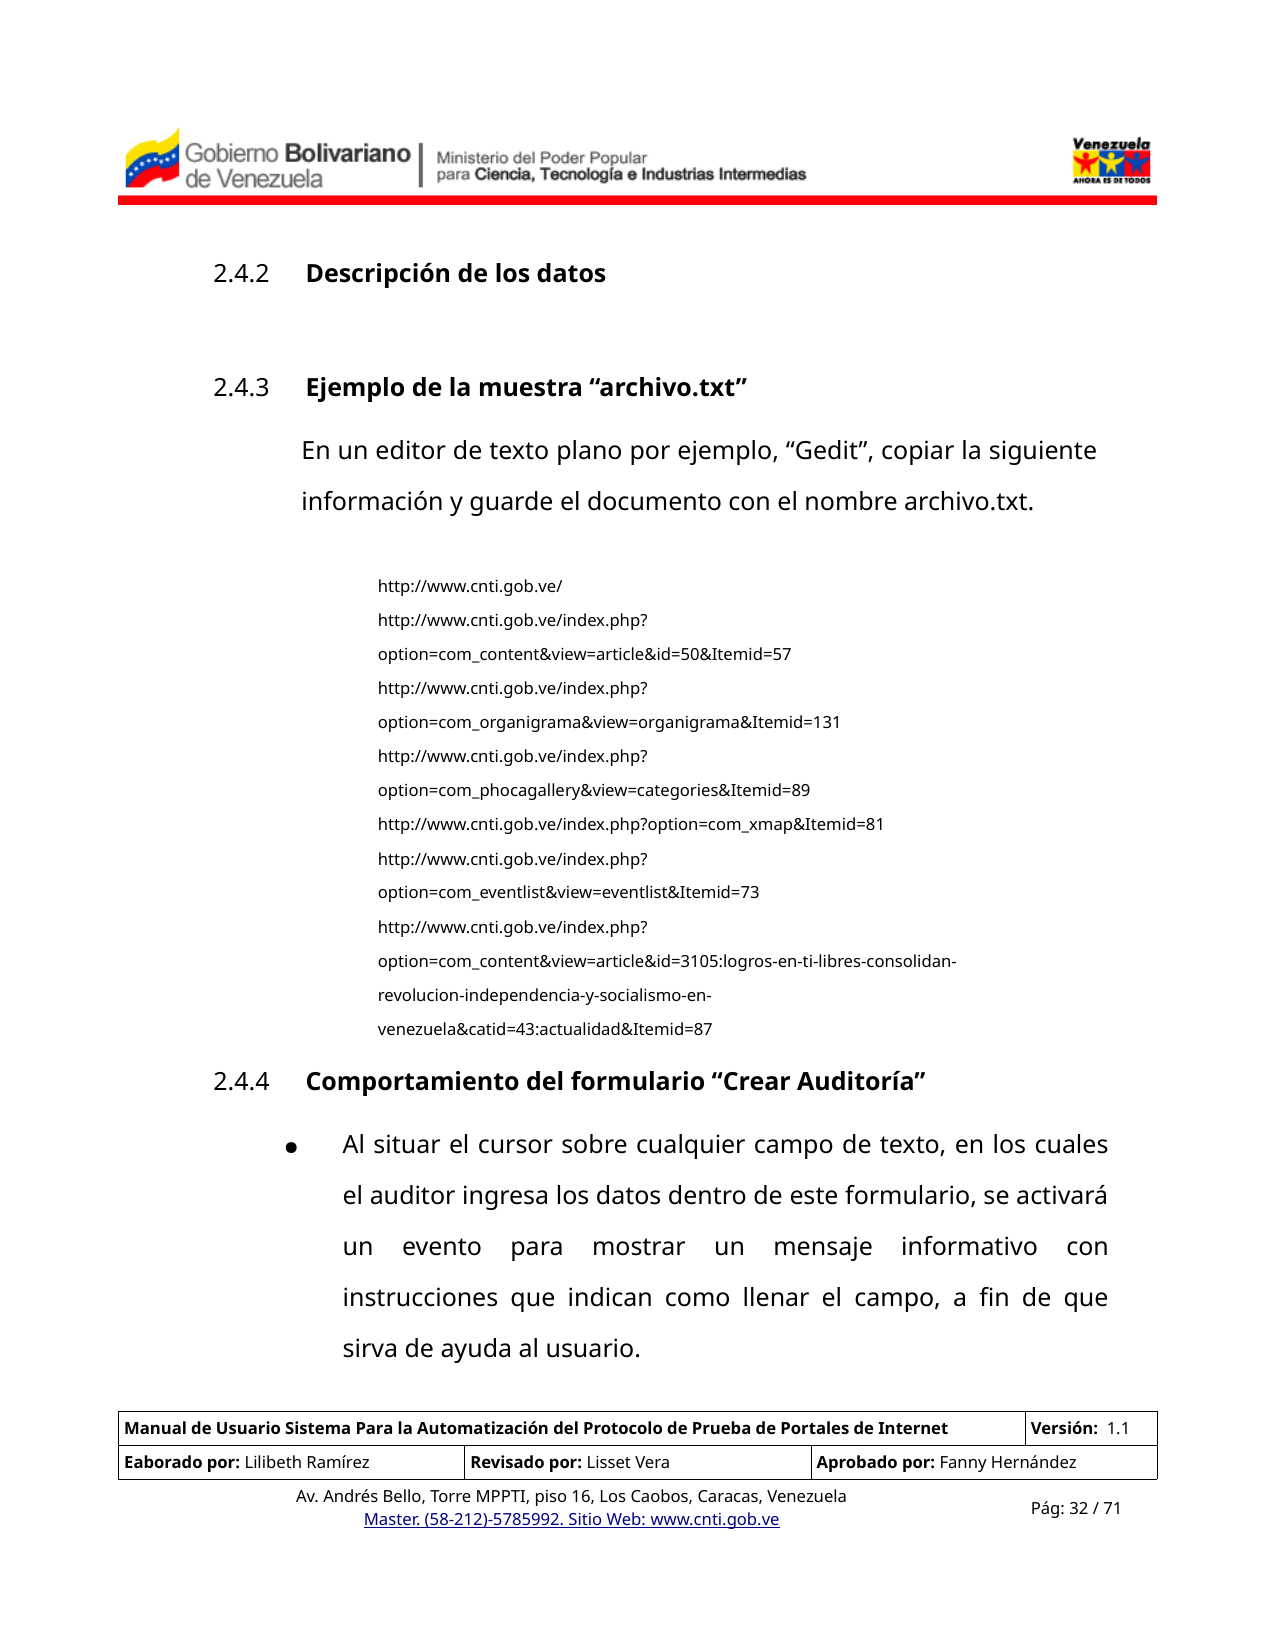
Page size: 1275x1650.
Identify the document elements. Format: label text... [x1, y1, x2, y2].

subtitle Ejemplo de la muestra “archivo.txt” [118, 370, 1157, 404]
text En un editor de texto plano por ejemplo, “Gedit”, copiar la siguiente información y guarde el documento con el nombre archivo.txt. [301, 433, 1098, 518]
subtitle Descripción de los datos [118, 255, 1157, 289]
table_header http://www.cnti.gob.ve/ http://www.cnti.gob.ve/index.php?option=com_content&view=article&id=50&Itemid=57 http://www.cnti.gob.ve/index.php?option=com_organigrama&view=organigrama&Itemid=131 http://www.cnti.gob.ve/index.php?option=com_phocagallery&view=categories&Itemid=89 http://www.cnti.gob.ve/index.php?option=com_xmap&Itemid=81 http://www.cnti.gob.ve/index.php?option=com_eventlist&view=eventlist&Itemid=73 http://www.cnti.gob.ve/index.php?option=com_content&view=article&id=3105:logros-en-ti-libres-consolidan-revolucion-independencia-y-socialismo-en-venezuela&catid=43:actualidad&Itemid=87 [236, 569, 1039, 1046]
picture [118, 119, 1157, 205]
subtitle Comportamiento del formulario “Crear Auditoría” [118, 1064, 1157, 1098]
list Al situar el cursor sobre cualquier campo de texto, en los cuales el auditor ingresa los datos dentro de este formulario, se activará un evento para mostrar un mensaje informativo con instrucciones que indican como llenar el campo, a fin de que sirva de ayuda al usuario. [283, 1127, 1109, 1365]
